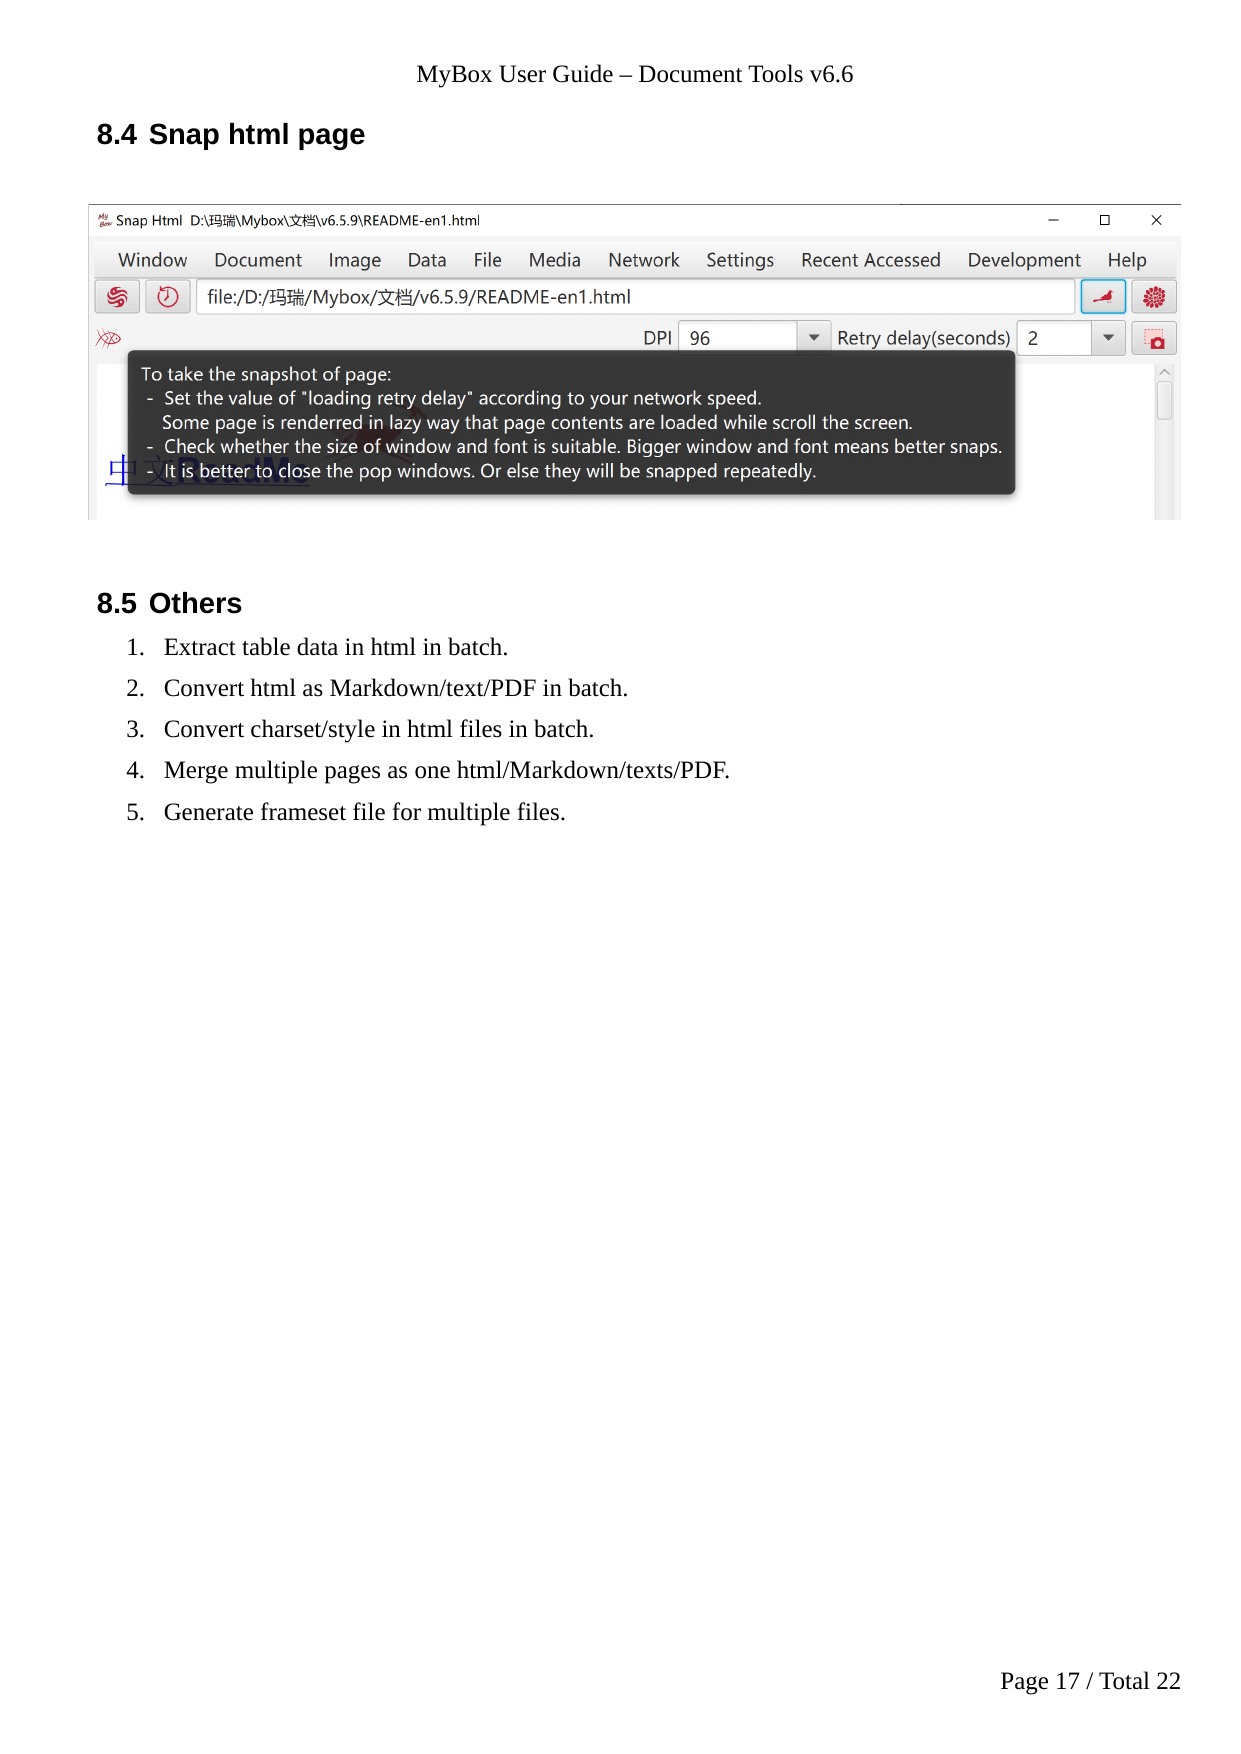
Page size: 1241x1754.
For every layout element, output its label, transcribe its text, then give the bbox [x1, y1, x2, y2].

list Generate frameset file for multiple files. [126, 797, 1181, 826]
list Extract table data in html in batch. [126, 632, 1181, 661]
picture [88, 204, 1182, 520]
list Convert charset/style in html files in batch. [126, 714, 1181, 743]
subtitle Others [88, 586, 1181, 619]
subtitle Snap html page [88, 117, 1181, 151]
list Convert html as Markdown/text/PDF in batch. [126, 673, 1181, 702]
list Merge multiple pages as one html/Markdown/texts/PDF. [126, 756, 1181, 784]
